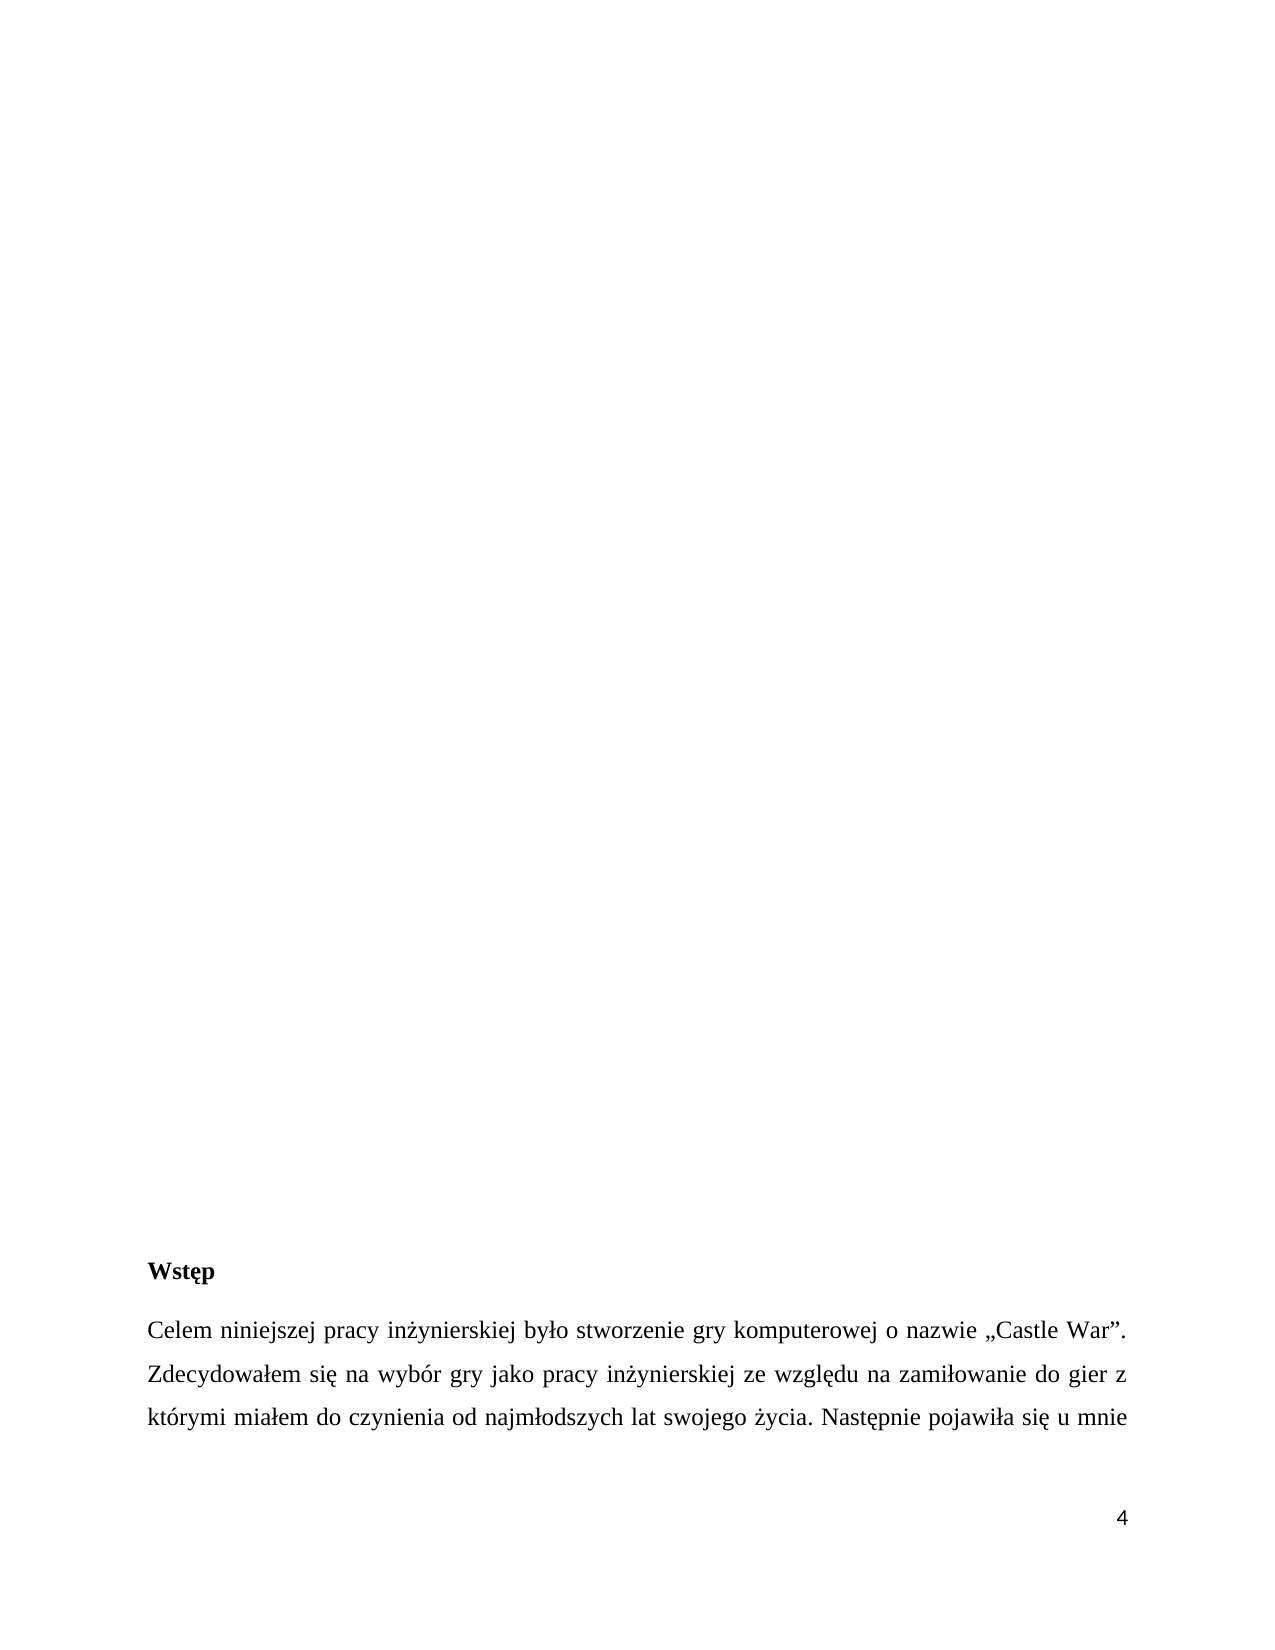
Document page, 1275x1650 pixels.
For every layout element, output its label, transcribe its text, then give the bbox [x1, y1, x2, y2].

list Celem niniejszej pracy inżynierskiej było stworzenie gry komputerowej o nazwie „Castle War”. Zdecydowałem się na wybór gry jako pracy inżynierskiej ze względu na zamiłowanie do gier z którymi miałem do czynienia od najmłodszych lat swojego życia. Następnie pojawiła się u mnie [147, 1316, 1128, 1431]
list Wstęp [147, 1256, 1128, 1284]
